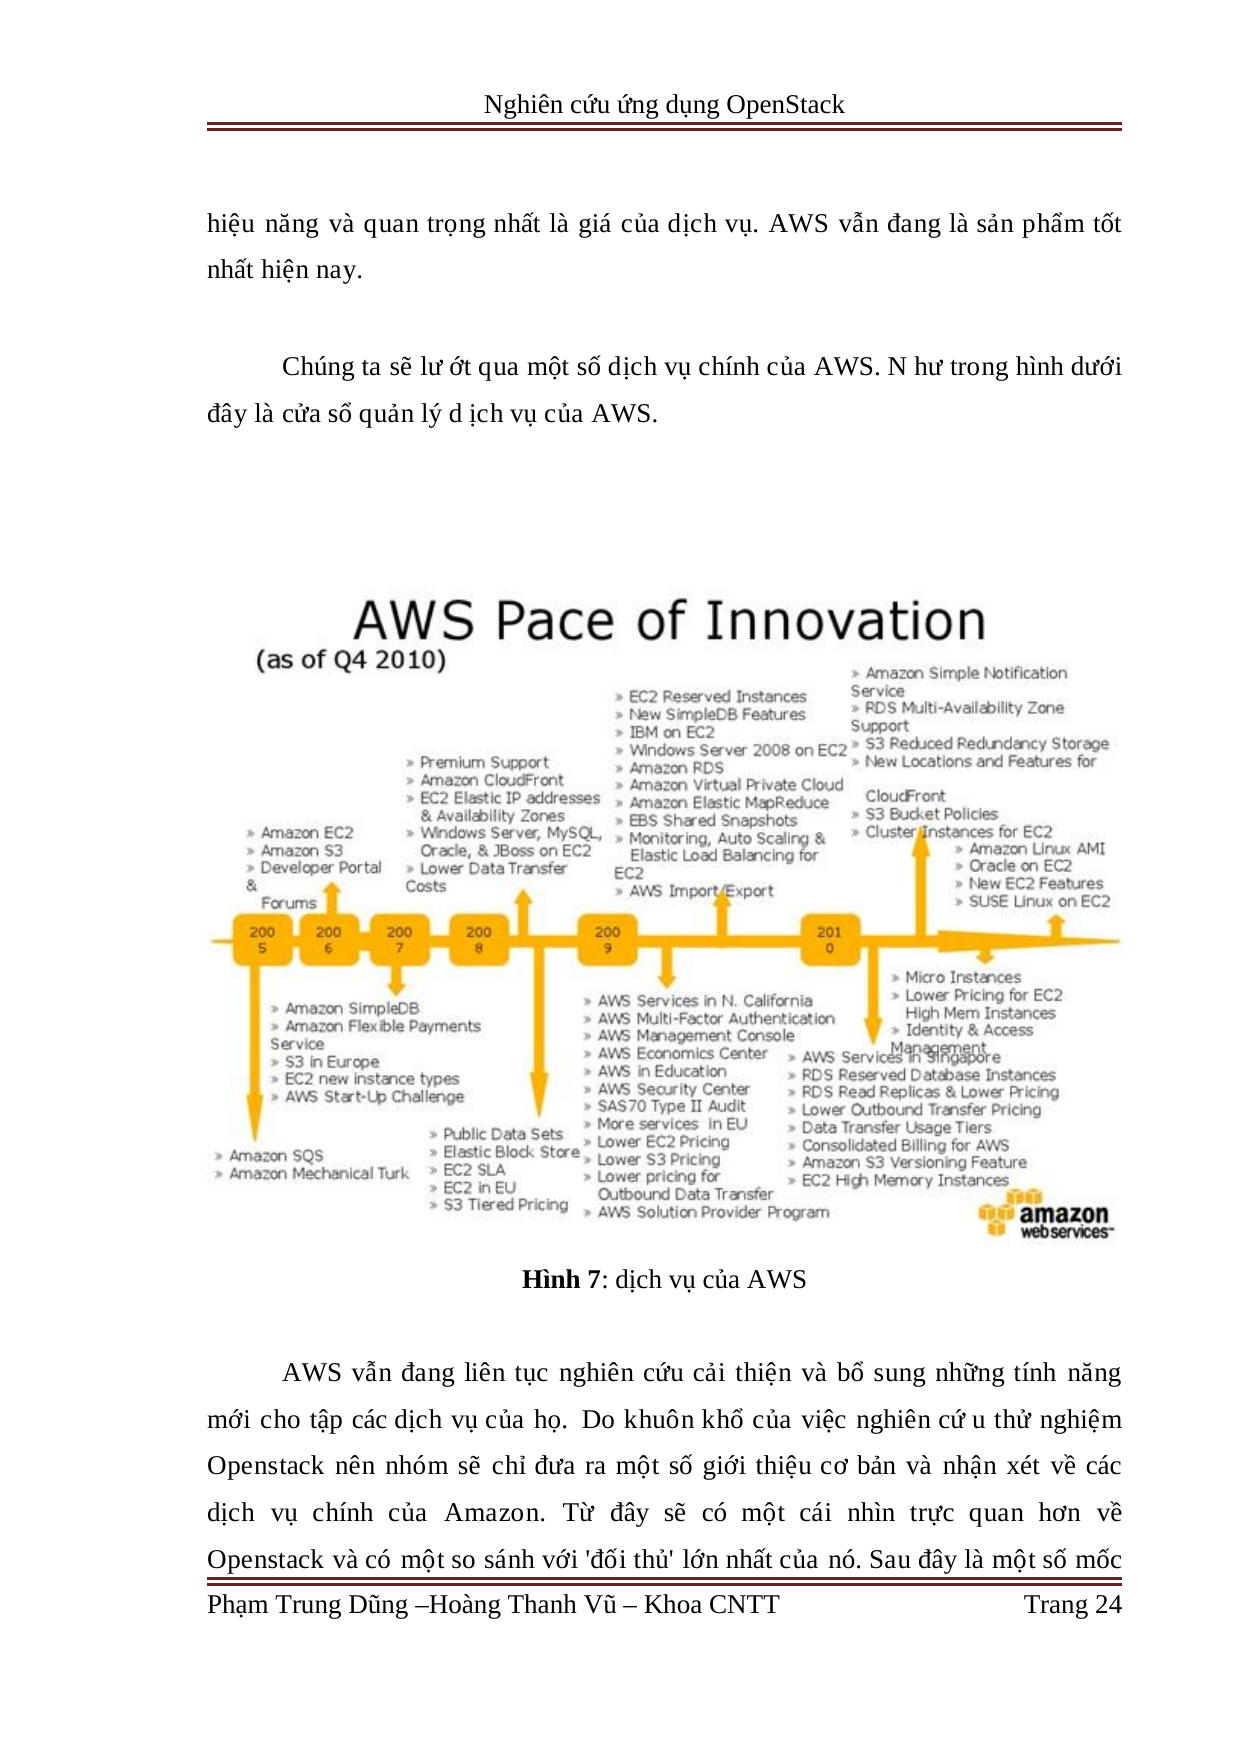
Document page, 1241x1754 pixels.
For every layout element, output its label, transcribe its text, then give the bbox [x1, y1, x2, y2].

text Chúng ta sẽ lư ớt qua một số dịch vụ chính của AWS. N hư trong hình dưới đây là cửa sổ quản lý d ịch vụ của AWS. [207, 350, 1122, 428]
text Hình 7: dịch vụ của AWS [207, 1249, 1122, 1295]
text hiệu năng và quan trọng nhất là giá của dịch vụ. AWS vẫn đang là sản phẩm tốt nhất hiện nay. [207, 207, 1122, 284]
text AWS vẫn đang liên tục nghiên cứu cải thiện và bổ sung những tính năng mới cho tập các dịch vụ của họ. Do khuôn khổ của việc nghiên cứ u thử nghiệm Openstack nên nhóm sẽ chỉ đưa ra một số giới thiệu cơ bản và nhận xét về các dịch vụ chính của Amazon. Từ đây sẽ có một cái nhìn trực quan hơn về Openstack và có một so sánh với 'đối thủ' lớn nhất của nó. Sau đây là một số mốc [207, 1356, 1122, 1574]
